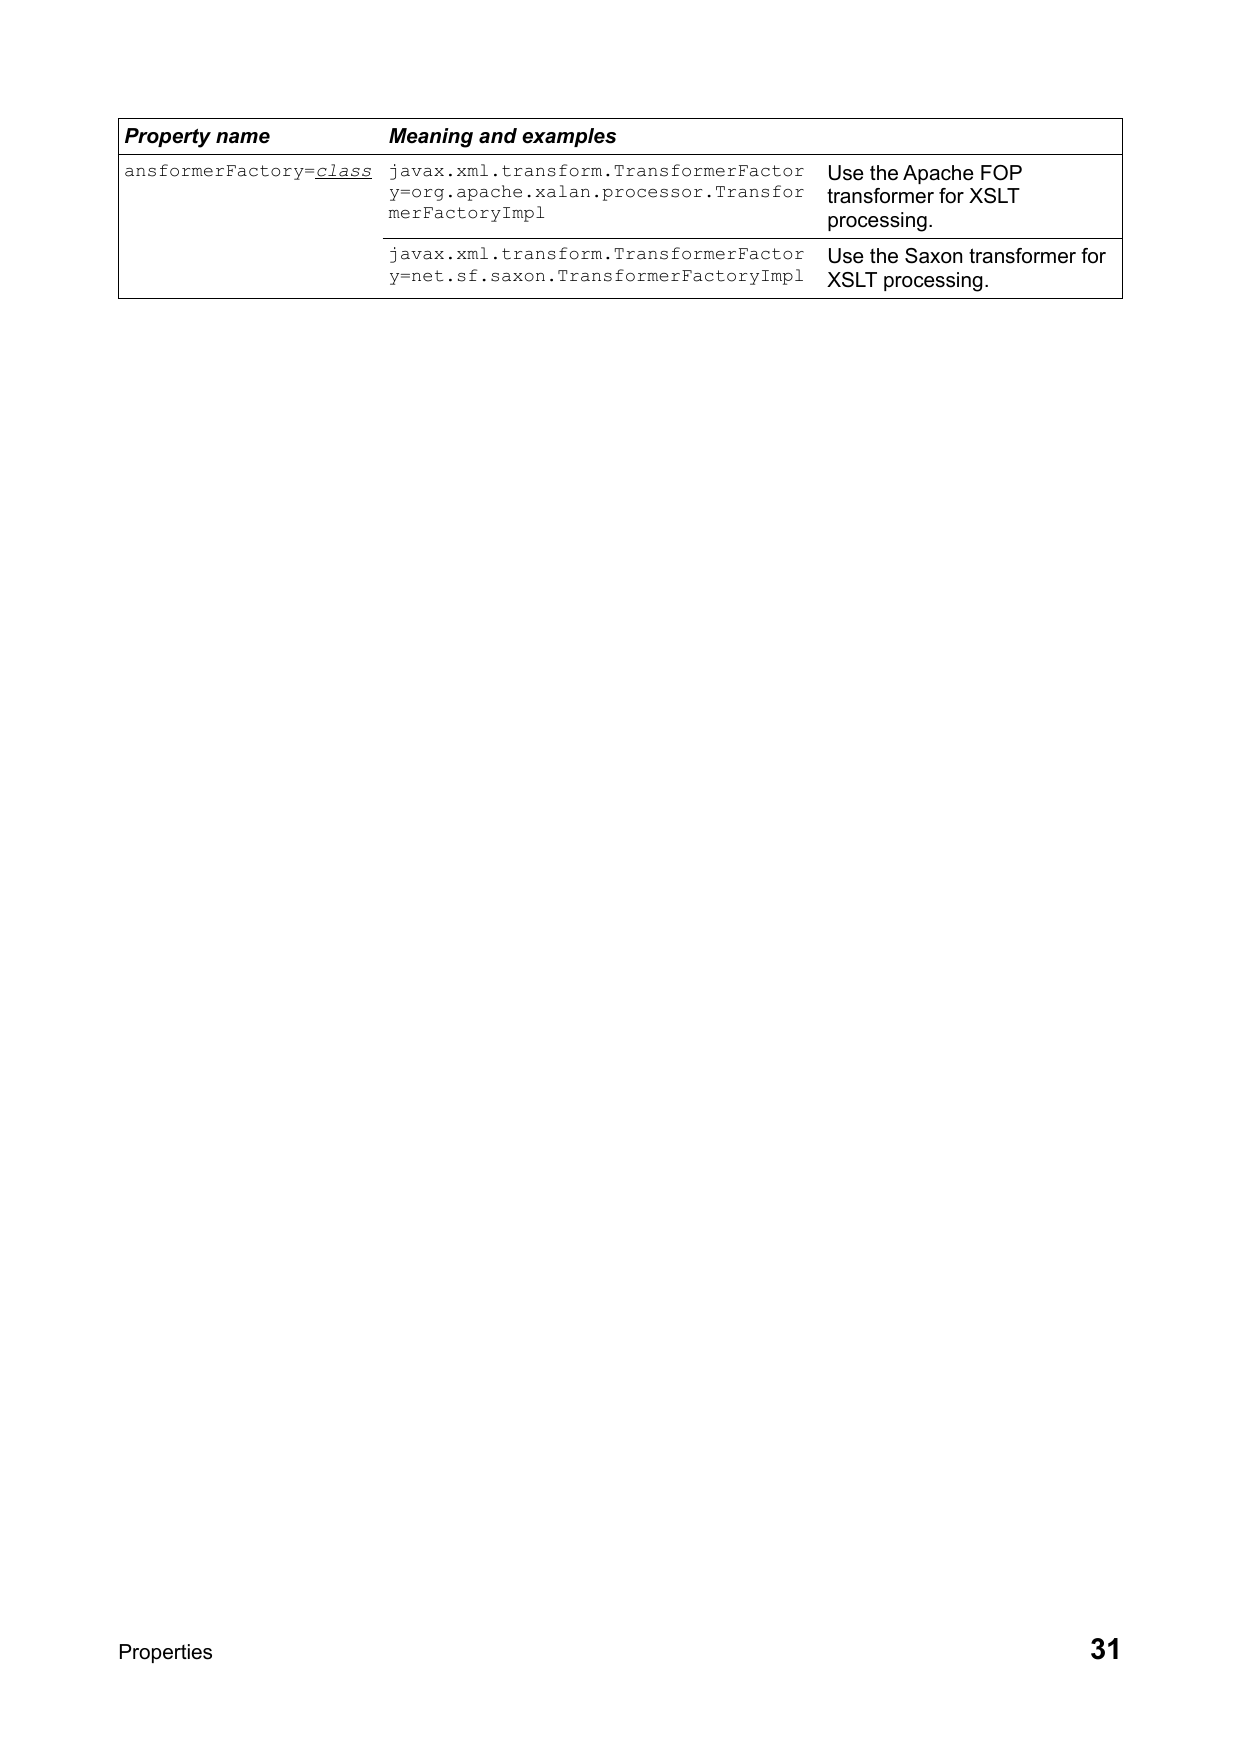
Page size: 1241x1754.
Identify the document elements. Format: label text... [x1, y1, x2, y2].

table_cell Use the Apache FOP transformer for XSLT processing. [821, 155, 1122, 238]
table_header Meaning and examples [383, 119, 1122, 154]
table_cell Use the Saxon transformer for XSLT processing. [821, 239, 1122, 298]
table_cell javax.xml.transform.TransformerFactory=org.apache.xalan.processor.TransformerFactoryImpl [383, 155, 821, 238]
table_header Property name [119, 119, 383, 154]
table_cell ansformerFactory=class [119, 155, 383, 298]
table_cell javax.xml.transform.TransformerFactory=net.sf.saxon.TransformerFactoryImpl [383, 239, 821, 298]
